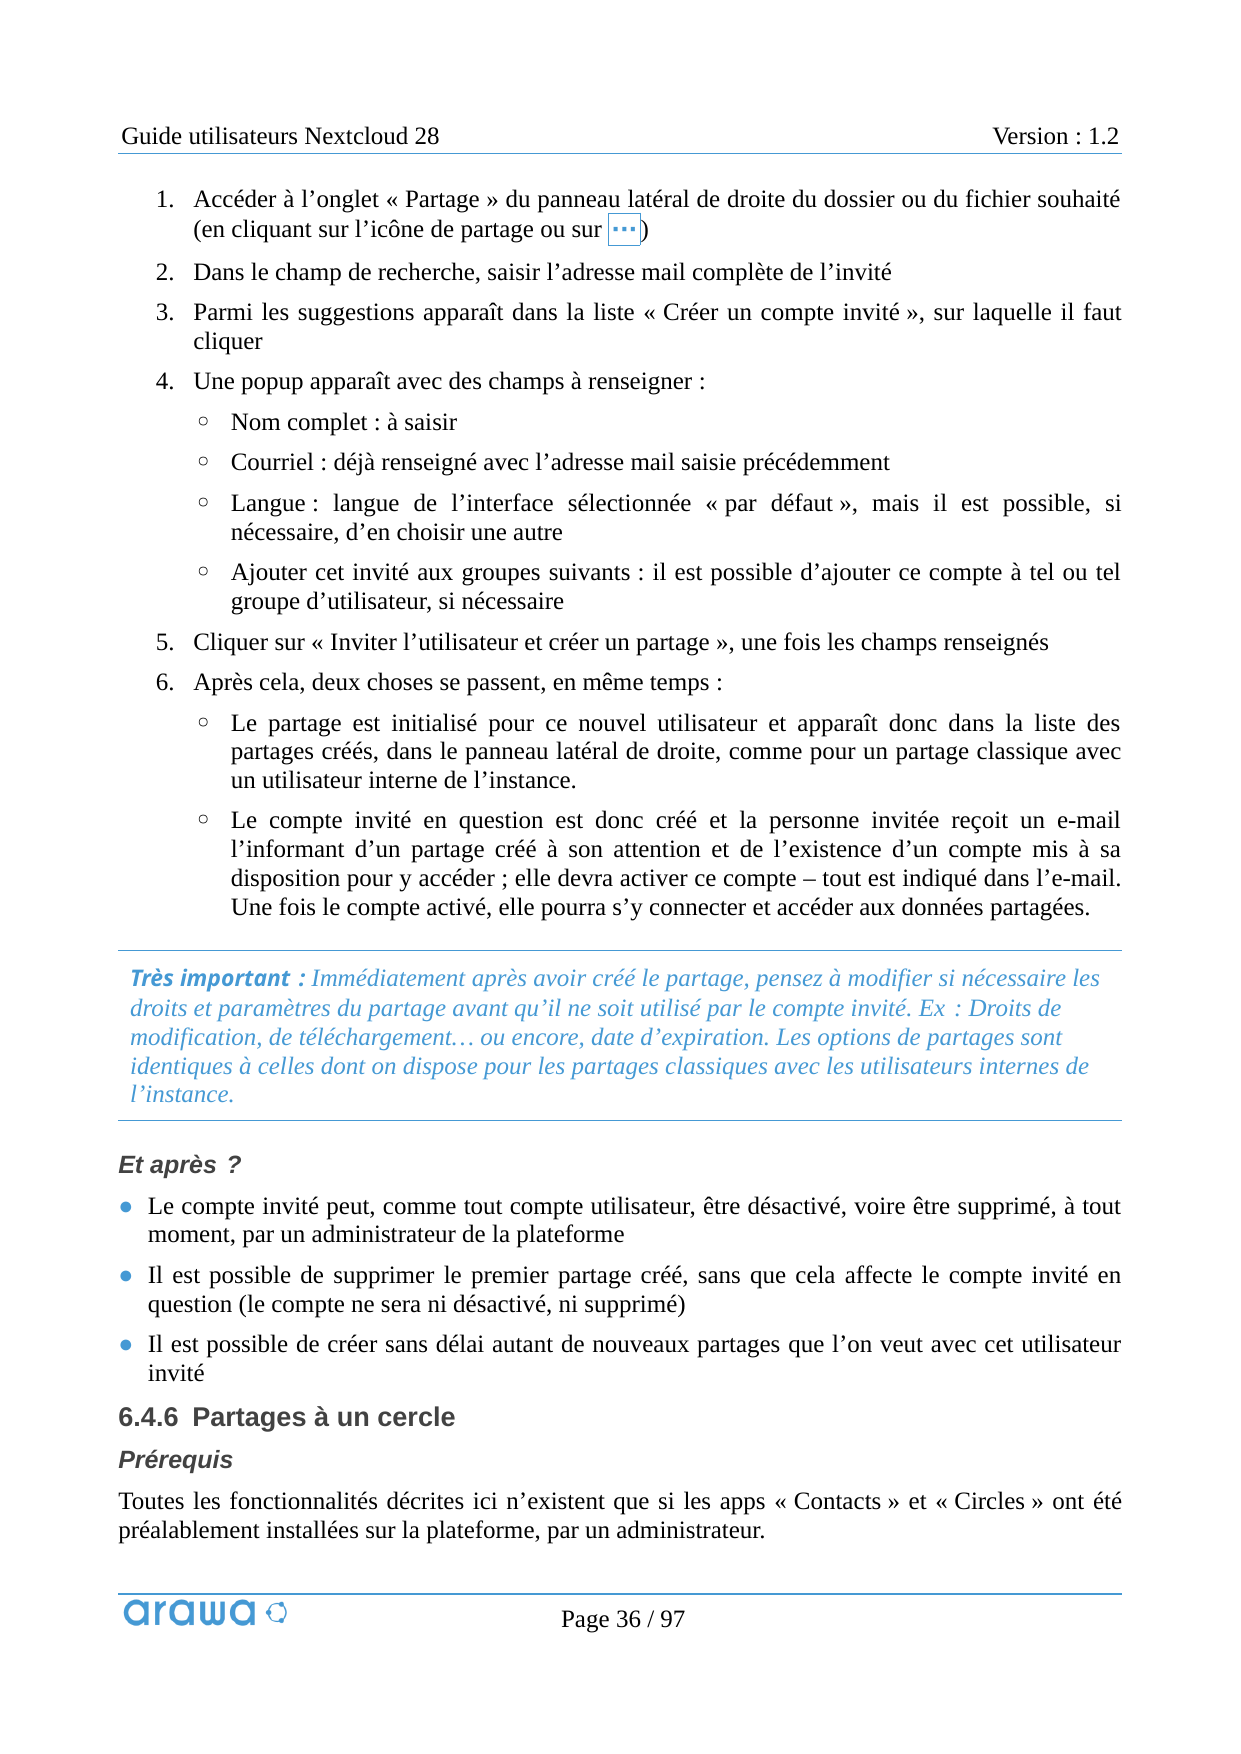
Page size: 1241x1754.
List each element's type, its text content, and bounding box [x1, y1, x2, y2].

list Parmi les suggestions apparaît dans la liste « Créer un compte invité », sur laquelle il faut cliquer [156, 297, 1122, 355]
subtitle Partages à un cercle [118, 1401, 1122, 1433]
subtitle Et après ? [118, 1149, 1122, 1178]
list Il est possible de créer sans délai autant de nouveaux partages que l’on veut avec cet utilisateur invité [118, 1329, 1122, 1387]
text Très important : Immédiatement après avoir créé le partage, pensez à modifier si nécessaire les droits et paramètres du partage avant qu’il ne soit utilisé par le compte invité. Ex : Droits de modification, de téléchargement… ou encore, date d’expiration. Les options de partages sont identiques à celles dont on dispose pour les partages classiques avec les utilisateurs internes de l’instance. [118, 951, 1122, 1120]
list Accéder à l’onglet « Partage » du panneau latéral de droite du dossier ou du fichier souhaité (en cliquant sur l’icône de partage ou sur ⋅⋅⋅) [156, 184, 1122, 245]
list Le compte invité en question est donc créé et la personne invitée reçoit un e-mail l’informant d’un partage créé à son attention et de l’existence d’un compte mis à sa disposition pour y accéder ; elle devra activer ce compte – tout est indiqué dans l’e-mail. Une fois le compte activé, elle pourra s’y connecter et accéder aux données partagées. [193, 806, 1122, 921]
list Il est possible de supprimer le premier partage créé, sans que cela affecte le compte invité en question (le compte ne sera ni désactivé, ni supprimé) [118, 1260, 1122, 1318]
list Le compte invité peut, comme tout compte utilisateur, être désactivé, voire être supprimé, à tout moment, par un administrateur de la plateforme [118, 1191, 1122, 1248]
list Après cela, deux choses se passent, en même temps : [156, 667, 1122, 696]
list Cliquer sur « Inviter l’utilisateur et créer un partage », une fois les champs renseignés [156, 627, 1122, 655]
list Dans le champ de recherche, saisir l’adresse mail complète de l’invité [156, 257, 1122, 285]
list Courriel : déjà renseigné avec l’adresse mail saisie précédemment [193, 447, 1122, 476]
text Toutes les fonctionnalités décrites ici n’existent que si les apps « Contacts » et « Circles » ont été préalablement installées sur la plateforme, par un administrateur. [118, 1486, 1122, 1544]
list Ajouter cet invité aux groupes suivants : il est possible d’ajouter ce compte à tel ou tel groupe d’utilisateur, si nécessaire [193, 557, 1122, 615]
list Langue : langue de l’interface sélectionnée « par défaut », mais il est possible, si nécessaire, d’en choisir une autre [193, 488, 1122, 546]
picture [121, 1597, 290, 1628]
list Nom complet : à saisir [193, 407, 1122, 436]
subtitle Prérequis [118, 1445, 1122, 1474]
list Le partage est initialisé pour ce nouvel utilisateur et apparaît donc dans la liste des partages créés, dans le panneau latéral de droite, comme pour un partage classique avec un utilisateur interne de l’instance. [193, 708, 1122, 794]
list Une popup apparaît avec des champs à renseigner : [156, 366, 1122, 395]
